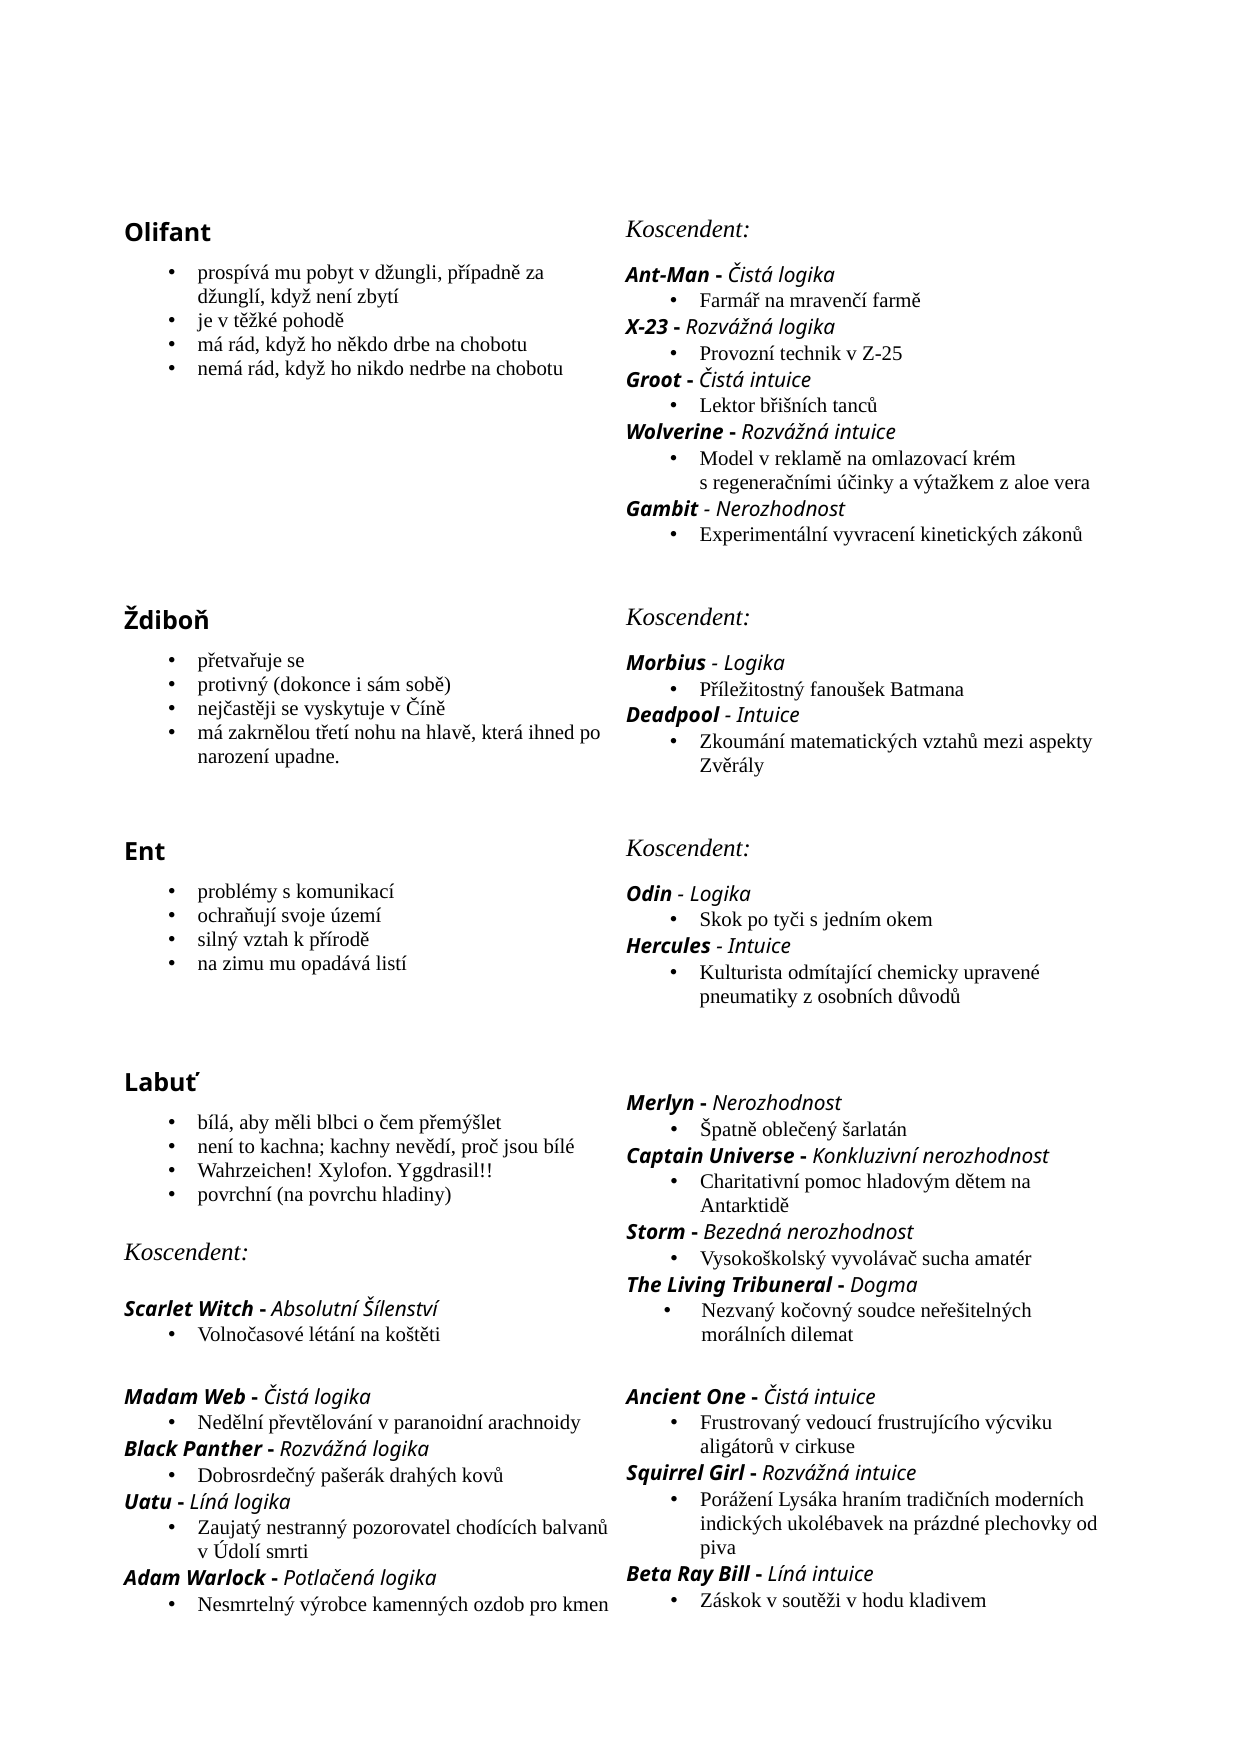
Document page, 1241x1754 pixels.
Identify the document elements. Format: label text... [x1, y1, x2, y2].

table_header Koscendent: [620, 597, 1122, 642]
table_cell přetvařuje se protivný (dokonce i sám sobě) nejčastěji se vyskytuje v Číně má zakrnělou třetí nohu na hlavě, která ihned po narození upadne. [118, 642, 620, 783]
table_cell Odin - Logika Skok po tyči s jedním okem Hercules - Intuice Kulturista odmítající chemicky upravené pneumatiky z osobních důvodů [620, 873, 1122, 1014]
table_header Ždiboň [118, 597, 620, 642]
table_cell Madam Web - Čistá logika Nedělní převtělování v paranoidní arachnoidy Black Panther - Rozvážná logika Dobrosrdečný pašerák drahých kovů Uatu - Líná logika Zaujatý nestranný pozorovatel chodících balvanů v Údolí smrti Adam Warlock - Potlačená logika Nesmrtelný výrobce kamenných ozdob pro kmen [118, 1376, 621, 1622]
table_cell Ancient One - Čistá intuice Frustrovaný vedoucí frustrujícího výcviku aligátorů v cirkuse Squirrel Girl - Rozvážná intuice Porážení Lysáka hraním tradičních moderních indických ukolébavek na prázdné plechovky od piva Beta Ray Bill - Líná intuice Záskok v soutěži v hodu kladivem [621, 1376, 1122, 1622]
table_cell Koscendent: Scarlet Witch - Absolutní Šílenství Volnočasové létání na koštěti [118, 1212, 621, 1376]
table_cell problémy s komunikací ochraňují svoje území silný vztah k přírodě na zimu mu opadává listí [118, 873, 620, 1014]
table_header Koscendent: [620, 828, 1122, 873]
table_header Merlyn - Nerozhodnost Špatně oblečený šarlatán Captain Universe - Konkluzivní nerozhodnost Charitativní pomoc hladovým dětem na Antarktidě Storm - Bezedná nerozhodnost Vysokoškolský vyvolávač sucha amatér The Living Tribuneral - Dogma Nezvaný kočovný soudce neřešitelných morálních dilemat [621, 1059, 1122, 1376]
table_header Koscendent: [620, 209, 1122, 254]
table_header Ent [118, 828, 620, 873]
table_cell Ant-Man - Čistá logika Farmář na mravenčí farmě X-23 - Rozvážná logika Provozní technik v Z-25 Groot - Čistá intuice Lektor břišních tanců Wolverine - Rozvážná intuice Model v reklamě na omlazovací krém s regeneračními účinky a výtažkem z aloe vera Gambit - Nerozhodnost Experimentální vyvracení kinetických zákonů [620, 254, 1122, 552]
table_cell Morbius - Logika Příležitostný fanoušek Batmana Deadpool - Intuice Zkoumání matematických vztahů mezi aspekty Zvěrály [620, 642, 1122, 783]
table_header Olifant [118, 209, 620, 254]
table_cell prospívá mu pobyt v džungli, případně za džunglí, když není zbytí je v těžké pohodě má rád, když ho někdo drbe na chobotu nemá rád, když ho nikdo nedrbe na chobotu [118, 254, 620, 552]
table_header Dřevo – 6. sektor [118, 118, 1122, 164]
table_header Labuť [118, 1059, 621, 1104]
table_cell bílá, aby měli blbci o čem přemýšlet není to kachna; kachny nevědí, proč jsou bílé Wahrzeichen! Xylofon. Yggdrasil!! povrchní (na povrchu hladiny) [118, 1104, 621, 1212]
